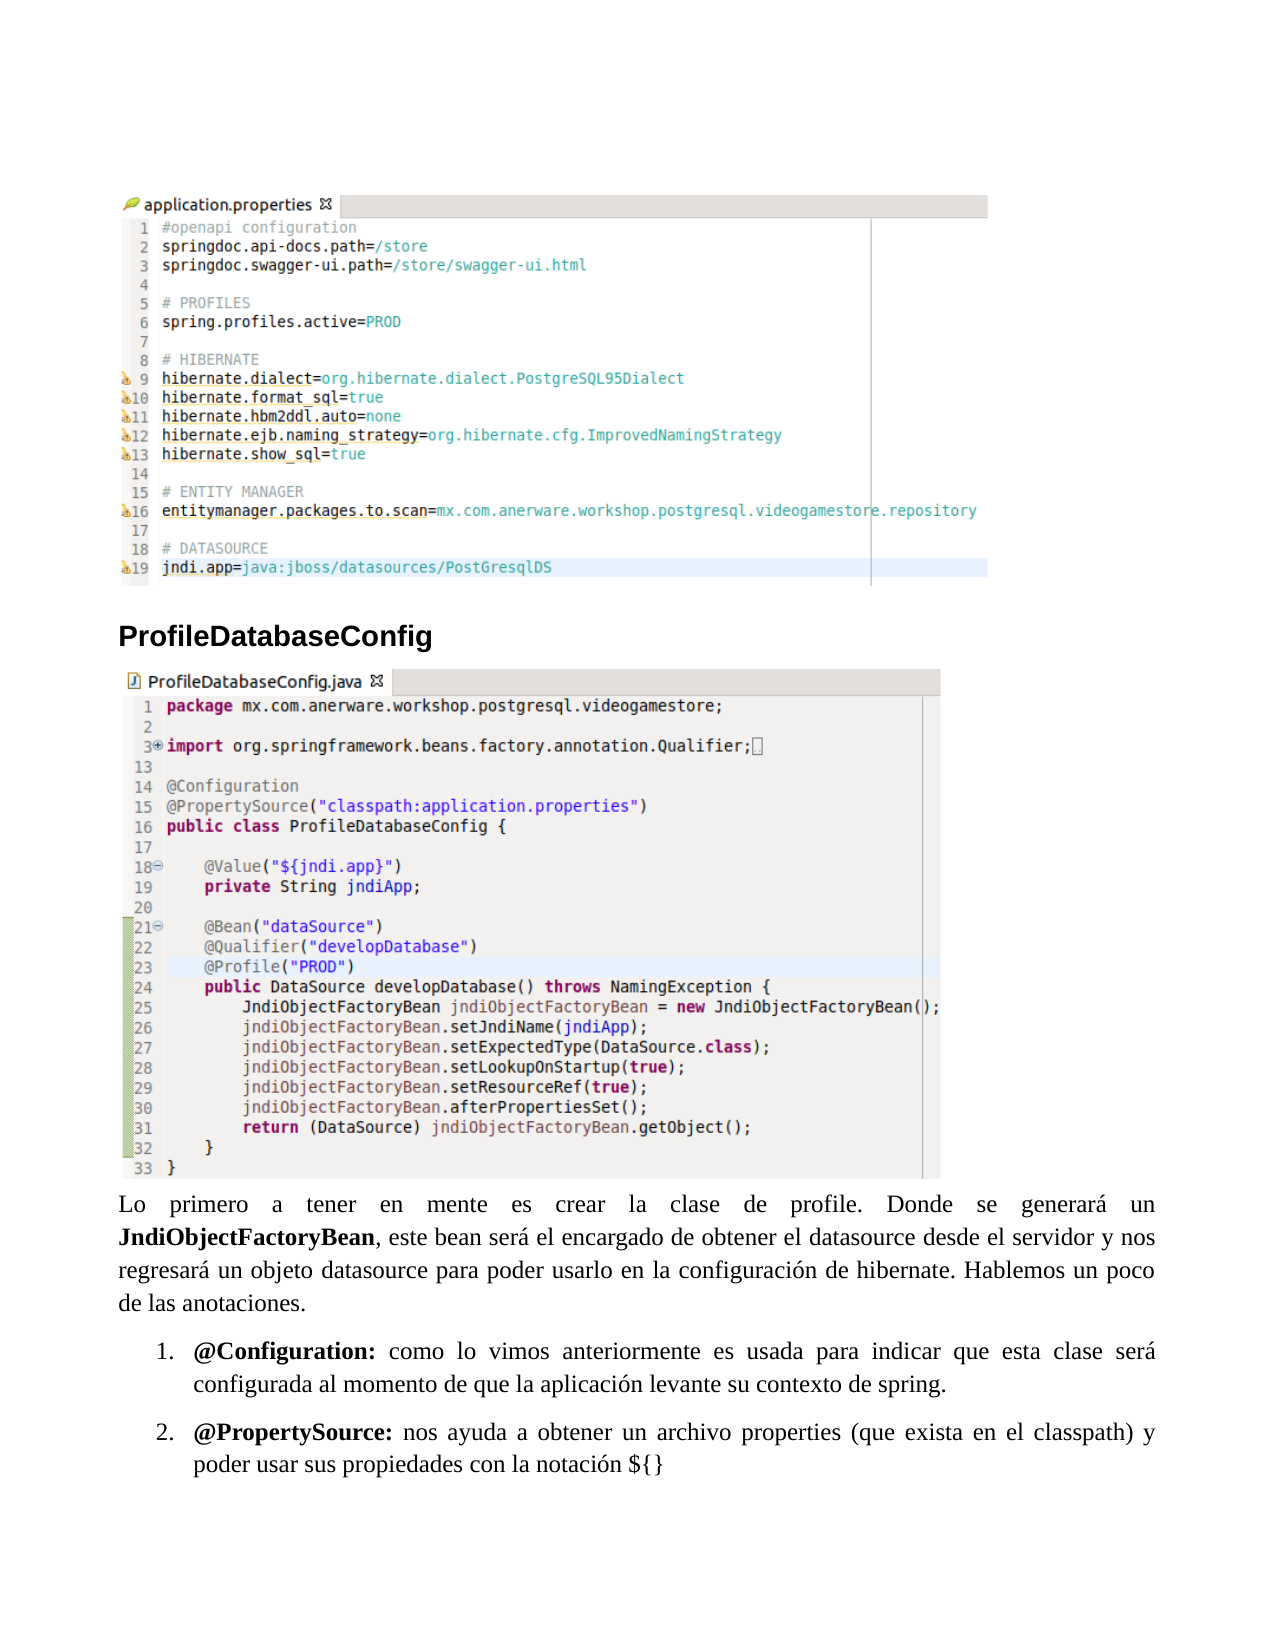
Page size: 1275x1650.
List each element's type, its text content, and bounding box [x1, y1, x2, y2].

picture [121, 195, 988, 586]
list @Configuration: como lo vimos anteriormente es usada para indicar que esta clase será configurada al momento de que la aplicación levante su contexto de spring. [156, 1336, 1157, 1398]
text Lo primero a tener en mente es crear la clase de profile. Donde se generará un JndiObjectFactoryBean, este bean será el encargado de obtener el datasource desde el servidor y nos regresará un objeto datasource para poder usarlo en la configuración de hibernate. Hablemos un poco de las anotaciones. [118, 1189, 1157, 1317]
list @PropertySource: nos ayuda a obtener un archivo properties (que exista en el classpath) y poder usar sus propiedades con la notación ${} [156, 1417, 1157, 1478]
subtitle ProfileDatabaseConfig [118, 619, 1157, 653]
picture [122, 669, 941, 1179]
